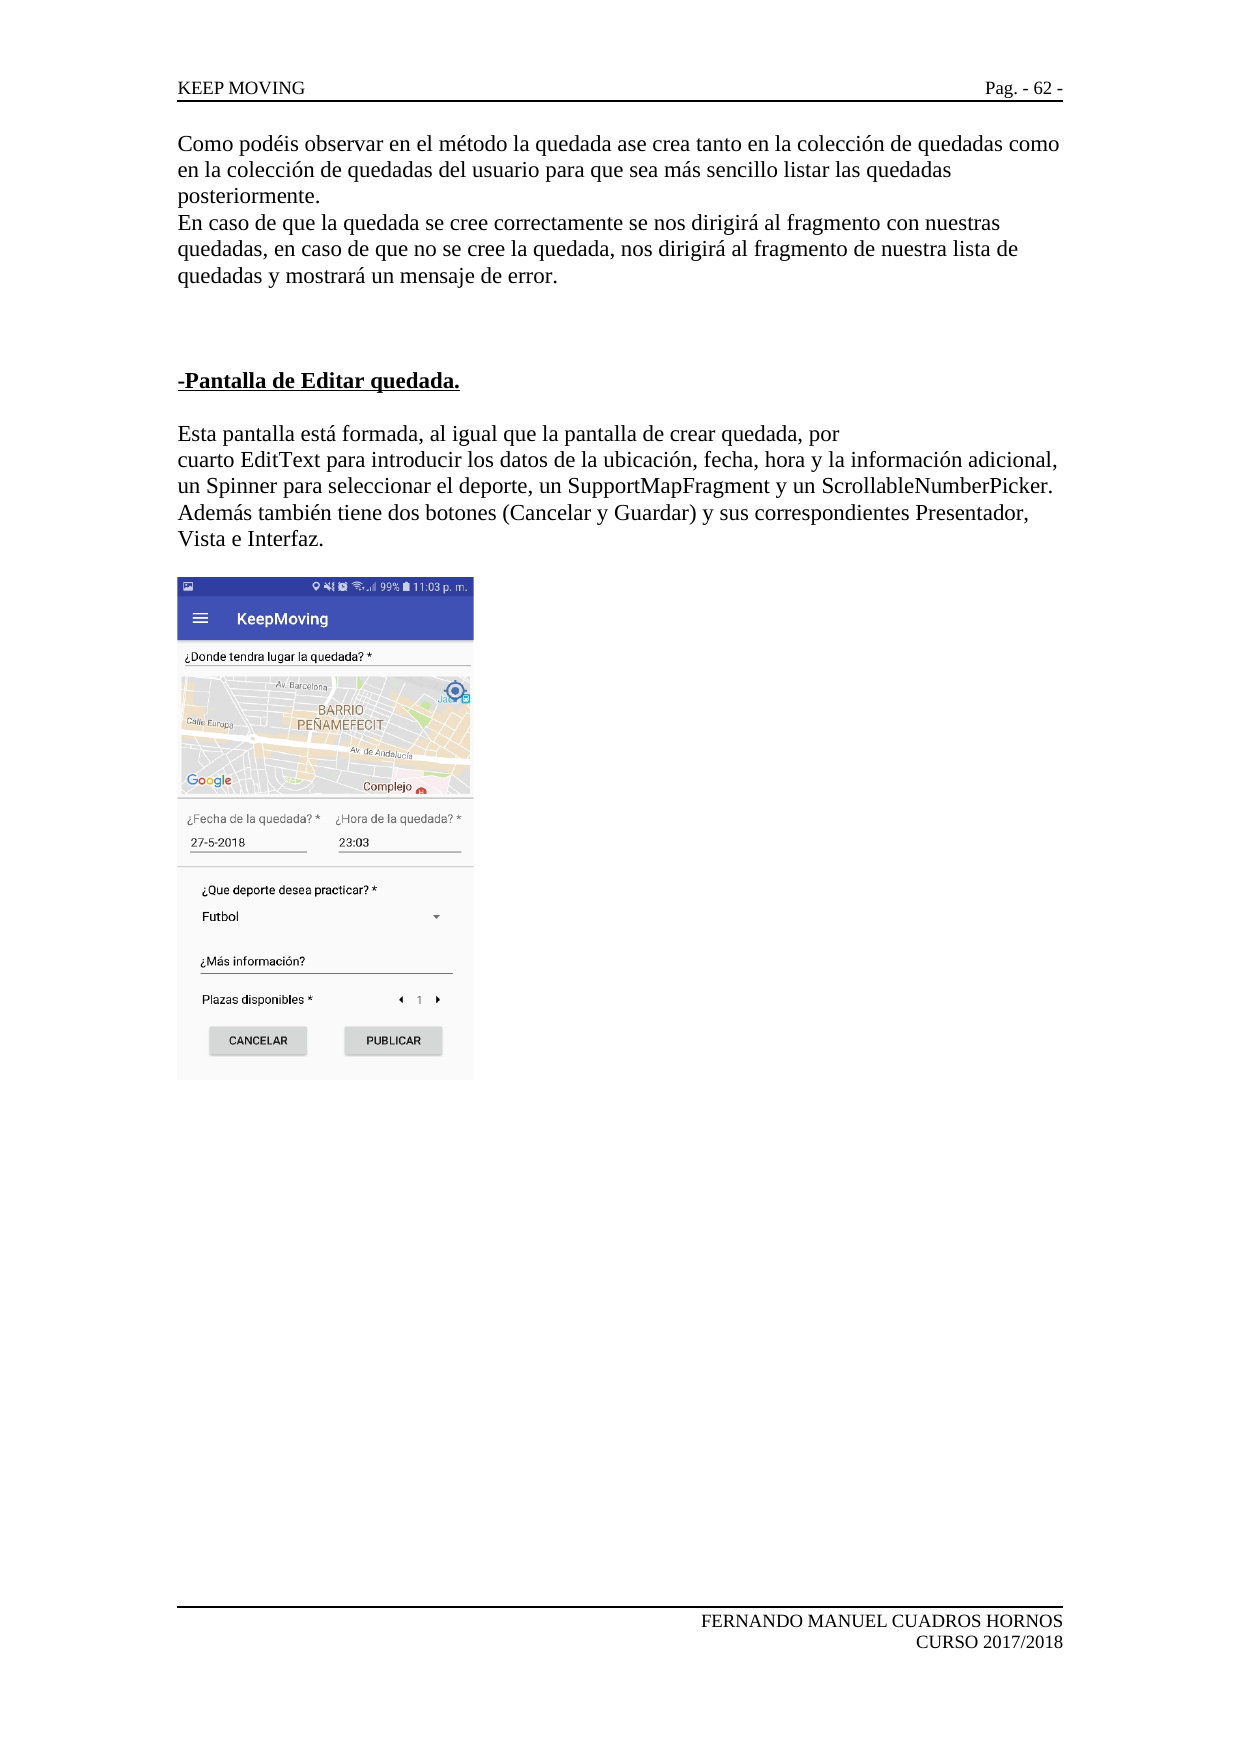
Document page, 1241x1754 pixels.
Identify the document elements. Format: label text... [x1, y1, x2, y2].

text Además también tiene dos botones (Cancelar y Guardar) y sus correspondientes Presentador, Vista e Interfaz. [177, 499, 1063, 552]
text En caso de que la quedada se cree correctamente se nos dirigirá al fragmento con nuestras quedadas, en caso de que no se cree la quedada, nos dirigirá al fragmento de nuestra lista de quedadas y mostrará un mensaje de error. [177, 209, 1063, 288]
text Como podéis observar en el método la quedada ase crea tanto en la colección de quedadas como en la colección de quedadas del usuario para que sea más sencillo listar las quedadas posteriormente. [177, 130, 1063, 209]
text -Pantalla de Editar quedada. [177, 367, 1063, 393]
text Esta pantalla está formada, al igual que la pantalla de crear quedada, por [177, 420, 1063, 446]
text cuarto EditText para introducir los datos de la ubicación, fecha, hora y la información adicional, un Spinner para seleccionar el deporte, un SupportMapFragment y un ScrollableNumberPicker. [177, 446, 1063, 499]
